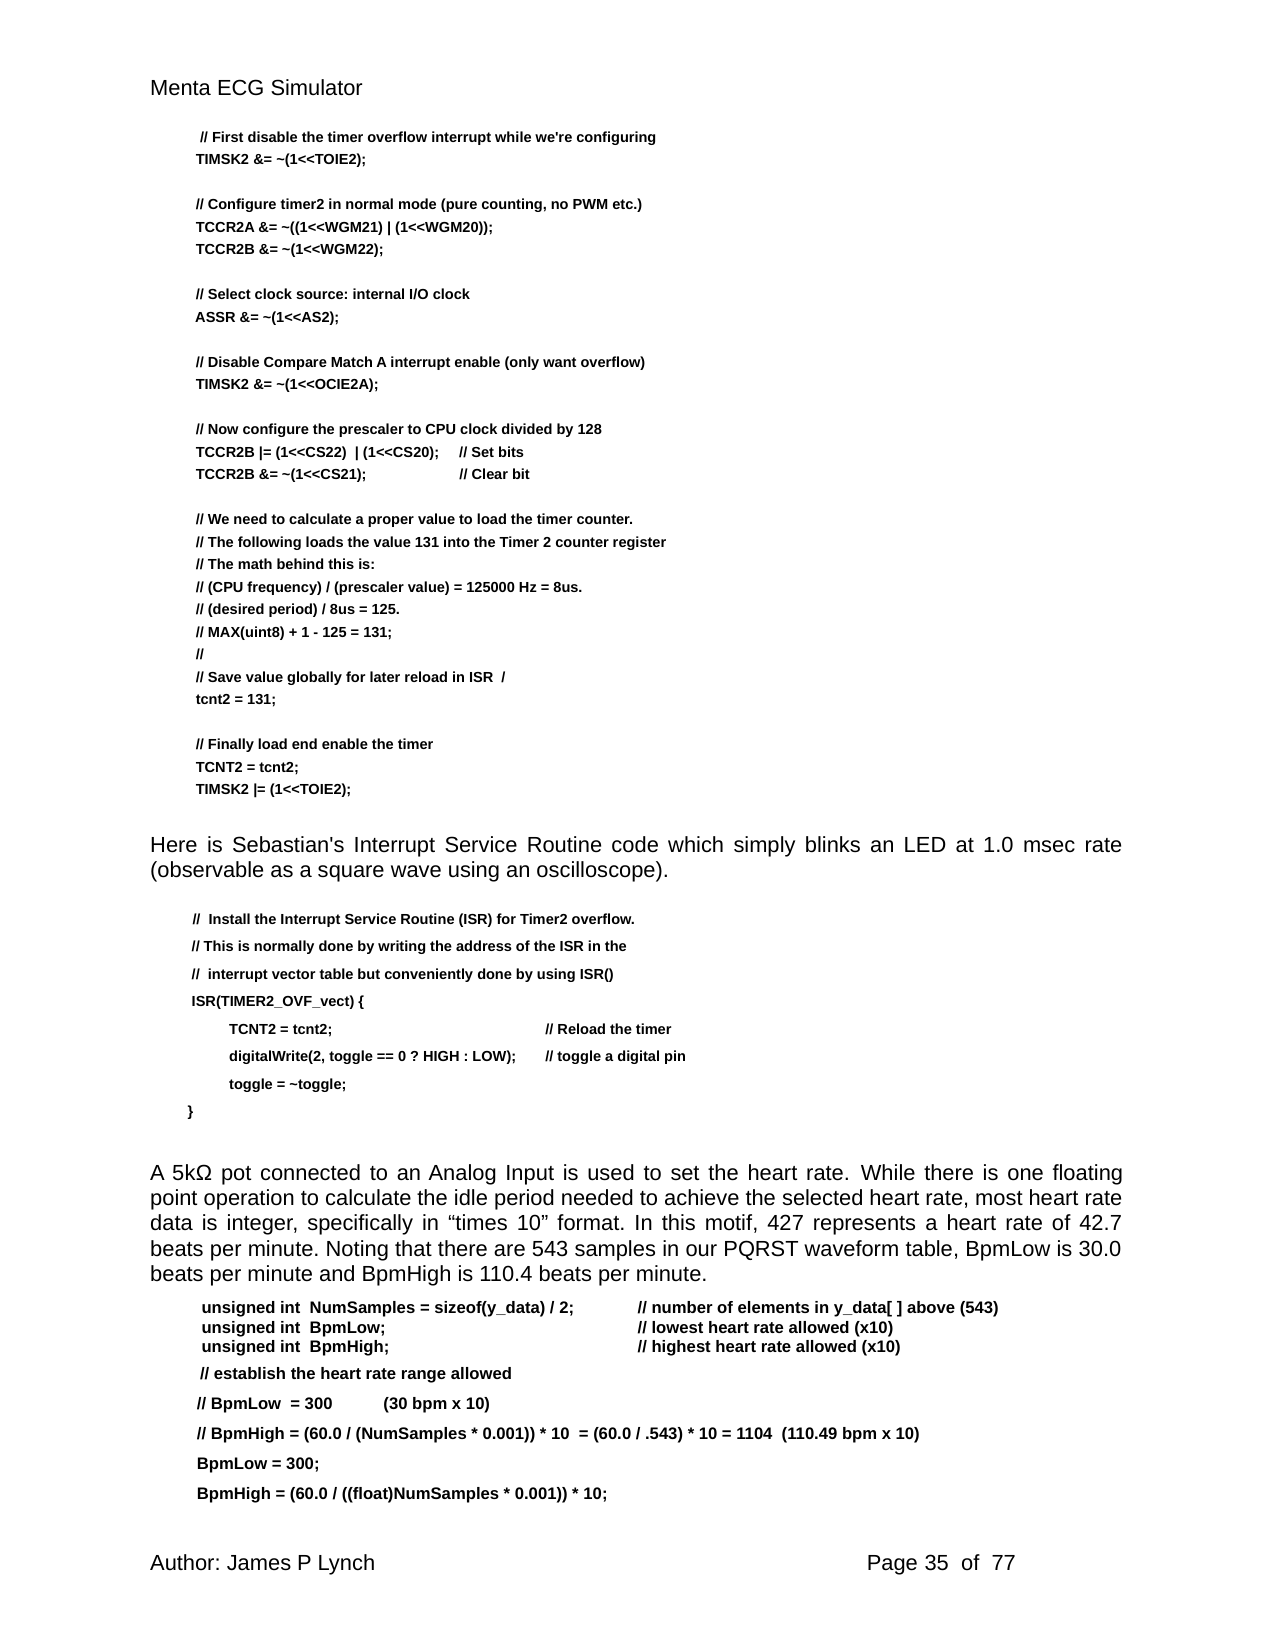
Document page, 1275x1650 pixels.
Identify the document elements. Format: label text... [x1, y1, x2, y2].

text // interrupt vector table but conveniently done by using ISR() [187, 967, 1124, 982]
text // Install the Interrupt Service Routine (ISR) for Timer2 overflow. [187, 912, 1124, 927]
text // The following loads the value 131 into the Timer 2 counter register [187, 535, 1124, 550]
text // Disable Compare Match A interrupt enable (only want overflow) [187, 355, 1124, 370]
text TIMSK2 &= ~(1<<TOIE2); [187, 153, 1124, 168]
text // (desired period) / 8us = 125. [187, 603, 1124, 618]
text TIMSK2 &= ~(1<<OCIE2A); [187, 378, 1124, 393]
text // BpmLow = 300 (30 bpm x 10) [187, 1386, 1124, 1416]
text TIMSK2 |= (1<<TOIE2); [187, 783, 1124, 798]
text } [187, 1105, 1124, 1120]
text // First disable the timer overflow interrupt while we're configuring [187, 130, 1124, 145]
text // establish the heart rate range allowed [187, 1356, 1124, 1386]
text TCNT2 = tcnt2; [187, 760, 1124, 775]
text ASSR &= ~(1<<AS2); [187, 310, 1124, 325]
text // [187, 648, 1124, 663]
text BpmLow = 300; [187, 1446, 1124, 1476]
text // MAX(uint8) + 1 - 125 = 131; [187, 625, 1124, 640]
text TCCR2A &= ~((1<<WGM21) | (1<<WGM20)); [187, 220, 1124, 235]
text // (CPU frequency) / (prescaler value) = 125000 Hz = 8us. [187, 580, 1124, 595]
text tcnt2 = 131; [187, 693, 1124, 708]
text // Save value globally for later reload in ISR / [187, 670, 1124, 685]
text unsigned int NumSamples = sizeof(y_data) / 2; // number of elements in y_data[ ] above (543) [150, 1298, 1124, 1317]
text // BpmHigh = (60.0 / (NumSamples * 0.001)) * 10 = (60.0 / .543) * 10 = 1104 (110.49 bpm x 10) [187, 1416, 1124, 1446]
text // We need to calculate a proper value to load the timer counter. [187, 513, 1124, 528]
text toggle = ~toggle; [225, 1077, 1124, 1092]
text // The math behind this is: [187, 558, 1124, 573]
text // Now configure the prescaler to CPU clock divided by 128 [187, 423, 1124, 438]
text TCNT2 = tcnt2; // Reload the timer [225, 1022, 1124, 1037]
text BpmHigh = (60.0 / ((float)NumSamples * 0.001)) * 10; [187, 1476, 1124, 1506]
text TCCR2B |= (1<<CS22) | (1<<CS20); // Set bits [187, 445, 1124, 460]
text unsigned int BpmLow; // lowest heart rate allowed (x10) [150, 1317, 1124, 1337]
text // This is normally done by writing the address of the ISR in the [187, 940, 1124, 955]
text // Select clock source: internal I/O clock [187, 288, 1124, 303]
text digitalWrite(2, toggle == 0 ? HIGH : LOW); // toggle a digital pin [225, 1050, 1124, 1065]
text unsigned int BpmHigh; // highest heart rate allowed (x10) [150, 1337, 1124, 1356]
text Here is Sebastian's Interrupt Service Routine code which simply blinks an LED at 1.0 msec rate (observable as a square wave using an oscilloscope). [150, 832, 1124, 882]
text A 5kΩ pot connected to an Analog Input is used to set the heart rate. While there is one floating point operation to calculate the idle period needed to achieve the selected heart rate, most heart rate data is integer, specifically in “times 10” format. In this motif, 427 represents a heart rate of 42.7 beats per minute. Noting that there are 543 samples in our PQRST waveform table, BpmLow is 30.0 beats per minute and BpmHigh is 110.4 beats per minute. [150, 1160, 1124, 1286]
text // Configure timer2 in normal mode (pure counting, no PWM etc.) [187, 198, 1124, 213]
text // Finally load end enable the timer [187, 738, 1124, 753]
text ISR(TIMER2_OVF_vect) { [187, 995, 1124, 1010]
text TCCR2B &= ~(1<<CS21); // Clear bit [187, 468, 1124, 483]
text TCCR2B &= ~(1<<WGM22); [187, 243, 1124, 258]
